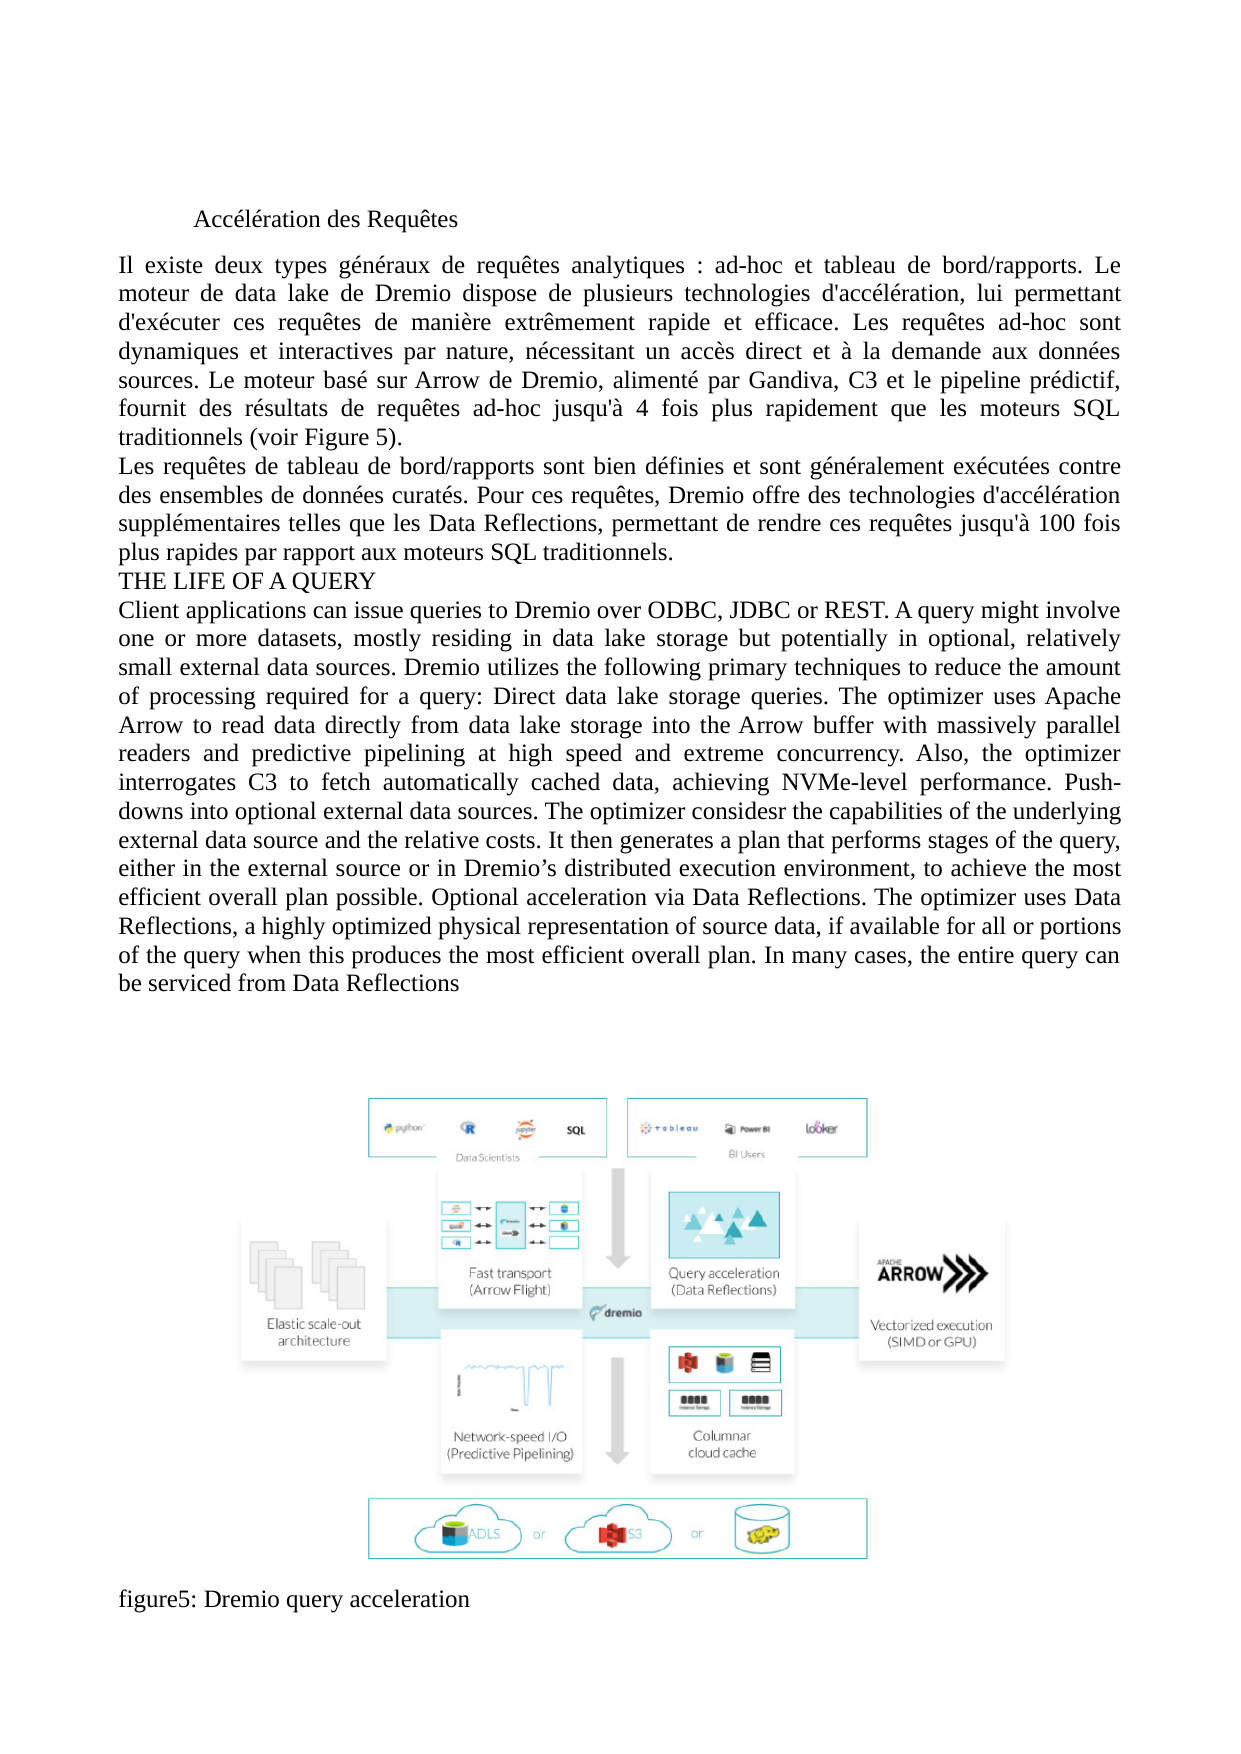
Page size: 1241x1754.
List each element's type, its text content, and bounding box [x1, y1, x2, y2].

text figure5: Dremio query acceleration [118, 1055, 1122, 1612]
text Il existe deux types généraux de requêtes analytiques : ad-hoc et tableau de bord/rapports. Le moteur de data lake de Dremio dispose de plusieurs technologies d'accélération, lui permettant d'exécuter ces requêtes de manière extrêmement rapide et efficace. Les requêtes ad-hoc sont dynamiques et interactives par nature, nécessitant un accès direct et à la demande aux données sources. Le moteur basé sur Arrow de Dremio, alimenté par Gandiva, C3 et le pipeline prédictif, fournit des résultats de requêtes ad-hoc jusqu'à 4 fois plus rapidement que les moteurs SQL traditionnels (voir Figure 5). [118, 250, 1122, 451]
text THE LIFE OF A QUERY [118, 566, 1122, 595]
text Les requêtes de tableau de bord/rapports sont bien définies et sont généralement exécutées contre des ensembles de données curatés. Pour ces requêtes, Dremio offre des technologies d'accélération supplémentaires telles que les Data Reflections, permettant de rendre ces requêtes jusqu'à 100 fois plus rapides par rapport aux moteurs SQL traditionnels. [118, 451, 1122, 566]
list Accélération des Requêtes [193, 204, 1122, 233]
text Client applications can issue queries to Dremio over ODBC, JDBC or REST. A query might involve one or more datasets, mostly residing in data lake storage but potentially in optional, relatively small external data sources. Dremio utilizes the following primary techniques to reduce the amount of processing required for a query: Direct data lake storage queries. The optimizer uses Apache Arrow to read data directly from data lake storage into the Arrow buffer with massively parallel readers and predictive pipelining at high speed and extreme concurrency. Also, the optimizer interrogates C3 to fetch automatically cached data, achieving NVMe-level performance. Push-downs into optional external data sources. The optimizer considesr the capabilities of the underlying external data source and the relative costs. It then generates a plan that performs stages of the query, either in the external source or in Dremio’s distributed execution environment, to achieve the most efficient overall plan possible. Optional acceleration via Data Reflections. The optimizer uses Data Reflections, a highly optimized physical representation of source data, if available for all or portions of the query when this produces the most efficient overall plan. In many cases, the entire query can be serviced from Data Reflections [118, 595, 1122, 997]
picture [137, 1054, 1112, 1579]
